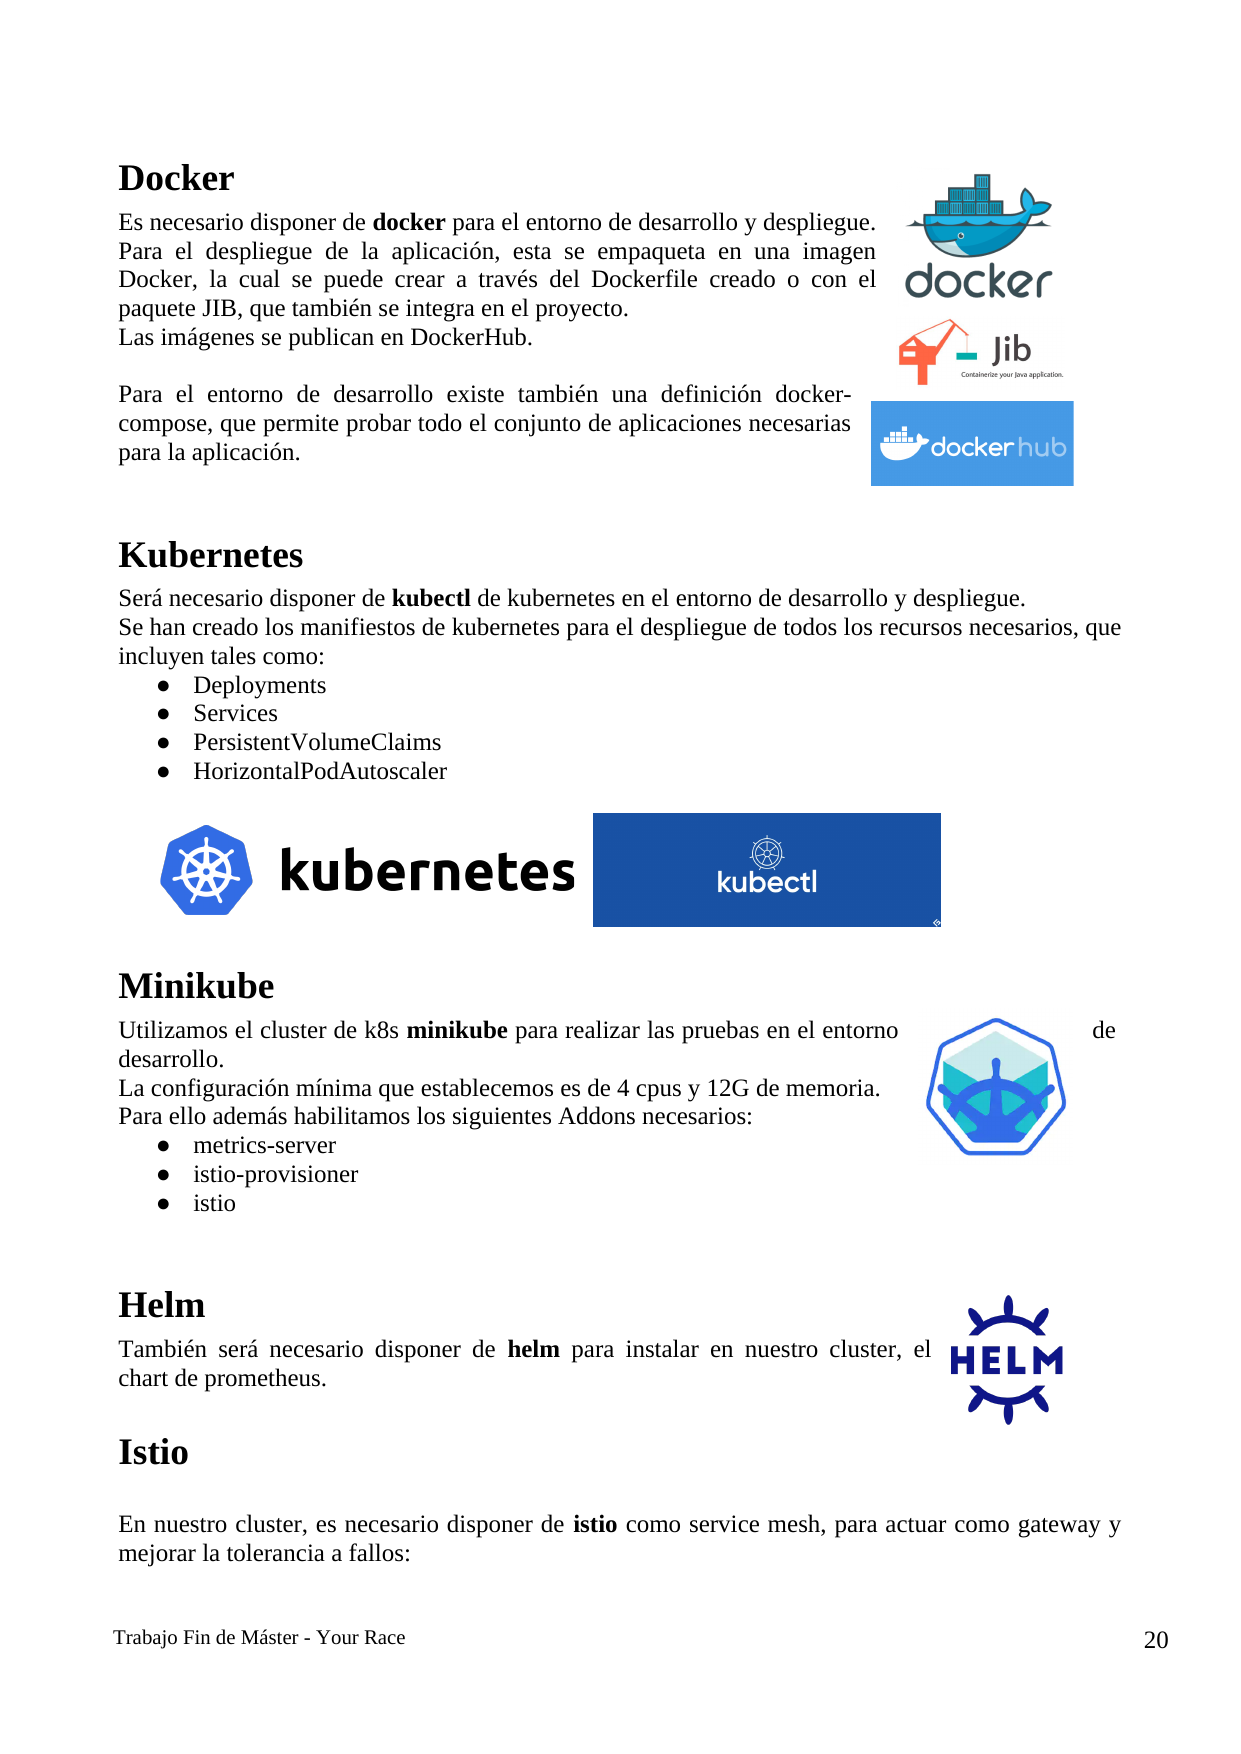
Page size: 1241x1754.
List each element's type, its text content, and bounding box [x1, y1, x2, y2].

text Será necesario disponer de kubectl de kubernetes en el entorno de desarrollo y despliegue. [118, 583, 1122, 612]
subtitle Minikube [118, 964, 1122, 1007]
text Para el entorno de desarrollo existe también una definición docker-compose, que permite probar todo el conjunto de aplicaciones necesarias para la aplicación. [118, 379, 1122, 466]
picture [896, 316, 1065, 390]
text Las imágenes se publican en DockerHub. [118, 322, 896, 351]
list PersistentVolumeClaims [156, 727, 1122, 756]
picture [951, 1295, 1063, 1425]
list istio [156, 1188, 1122, 1216]
picture [896, 167, 1065, 307]
list Services [156, 698, 1122, 727]
text Para el despliegue de la aplicación, esta se empaqueta en una imagen Docker, la cual se puede crear a través del Dockerfile creado o con el paquete JIB, que también se integra en el proyecto. [118, 236, 1122, 322]
subtitle Docker [118, 156, 1122, 199]
list Deployments [156, 670, 1122, 698]
list metrics-server [156, 1130, 918, 1159]
list HorizontalPodAutoscaler [156, 756, 1122, 785]
text Utilizamos el cluster de k8s minikube para realizar las pruebas en el entorno de desarrollo. [1074, 1015, 1122, 1073]
text Utilizamos el cluster de k8s minikube para realizar las pruebas en el entorno de desarrollo. [118, 1015, 918, 1073]
picture [160, 825, 575, 915]
text Es necesario disponer de docker para el entorno de desarrollo y despliegue. [118, 207, 896, 236]
subtitle Istio [118, 1429, 1122, 1472]
text [1074, 1101, 1122, 1130]
text Se han creado los manifiestos de kubernetes para el despliegue de todos los recursos necesarios, que incluyen tales como: [118, 612, 1122, 670]
list istio-provisioner [156, 1159, 1122, 1188]
text [1065, 207, 1122, 236]
picture [918, 1008, 1074, 1165]
text [1063, 1334, 1122, 1392]
subtitle Helm [118, 1283, 1122, 1326]
text [1065, 322, 1122, 351]
picture [593, 813, 941, 927]
text La configuración mínima que establecemos es de 4 cpus y 12G de memoria. [118, 1073, 918, 1101]
text Para ello además habilitamos los siguientes Addons necesarios: [118, 1101, 918, 1130]
text En nuestro cluster, es necesario disponer de istio como service mesh, para actuar como gateway y mejorar la tolerancia a fallos: [118, 1509, 1122, 1567]
list [1074, 1130, 1122, 1159]
text También será necesario disponer de helm para instalar en nuestro cluster, el chart de prometheus. [118, 1334, 951, 1392]
subtitle Kubernetes [118, 532, 1122, 575]
picture [871, 401, 1074, 486]
